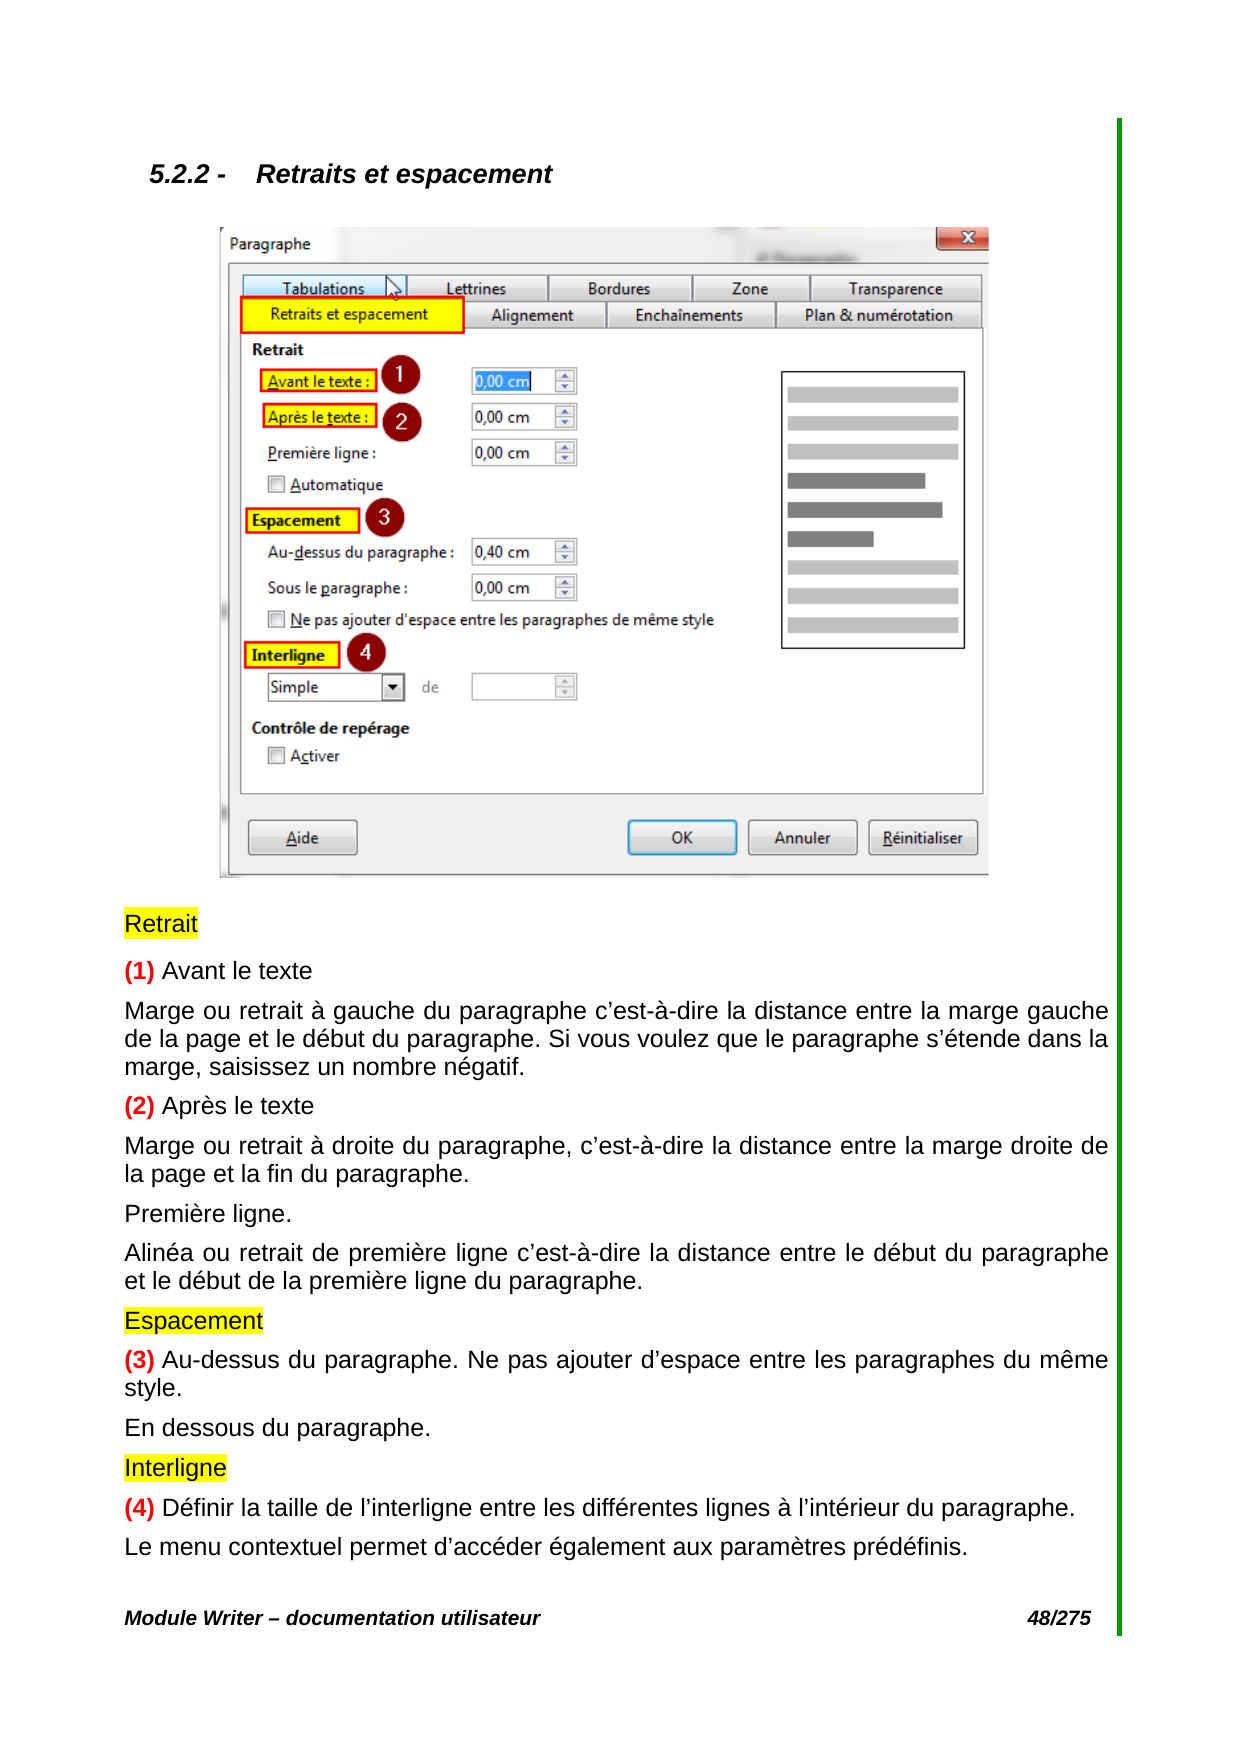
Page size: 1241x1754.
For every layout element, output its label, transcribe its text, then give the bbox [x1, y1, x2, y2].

text Alinéa ou retrait de première ligne c’est-à-dire la distance entre le début du paragraphe et le début de la première ligne du paragraphe. [124, 1239, 1111, 1295]
text (1) Avant le texte [124, 957, 1111, 985]
text Première ligne. [124, 1199, 1111, 1227]
picture [219, 227, 989, 878]
text (2) Après le texte [124, 1092, 1111, 1120]
text Retrait [124, 208, 1111, 939]
text En dessous du paragraphe. [124, 1414, 1111, 1442]
subtitle Retraits et espacement [149, 159, 1111, 190]
text Marge ou retrait à gauche du paragraphe c’est-à-dire la distance entre la marge gauche de la page et le début du paragraphe. Si vous voulez que le paragraphe s’étende dans la marge, saisissez un nombre négatif. [124, 997, 1111, 1080]
text (3) Au-dessus du paragraphe. Ne pas ajouter d’espace entre les paragraphes du même style. [124, 1346, 1111, 1402]
text Marge ou retrait à droite du paragraphe, c’est-à-dire la distance entre la marge droite de la page et la fin du paragraphe. [124, 1132, 1111, 1188]
text Interligne [124, 1454, 1111, 1482]
text Le menu contextuel permet d’accéder également aux paramètres prédéfinis. [124, 1533, 1111, 1561]
text (4) Définir la taille de l’interligne entre les différentes lignes à l’intérieur du paragraphe. [124, 1493, 1111, 1521]
text Espacement [124, 1307, 1111, 1334]
